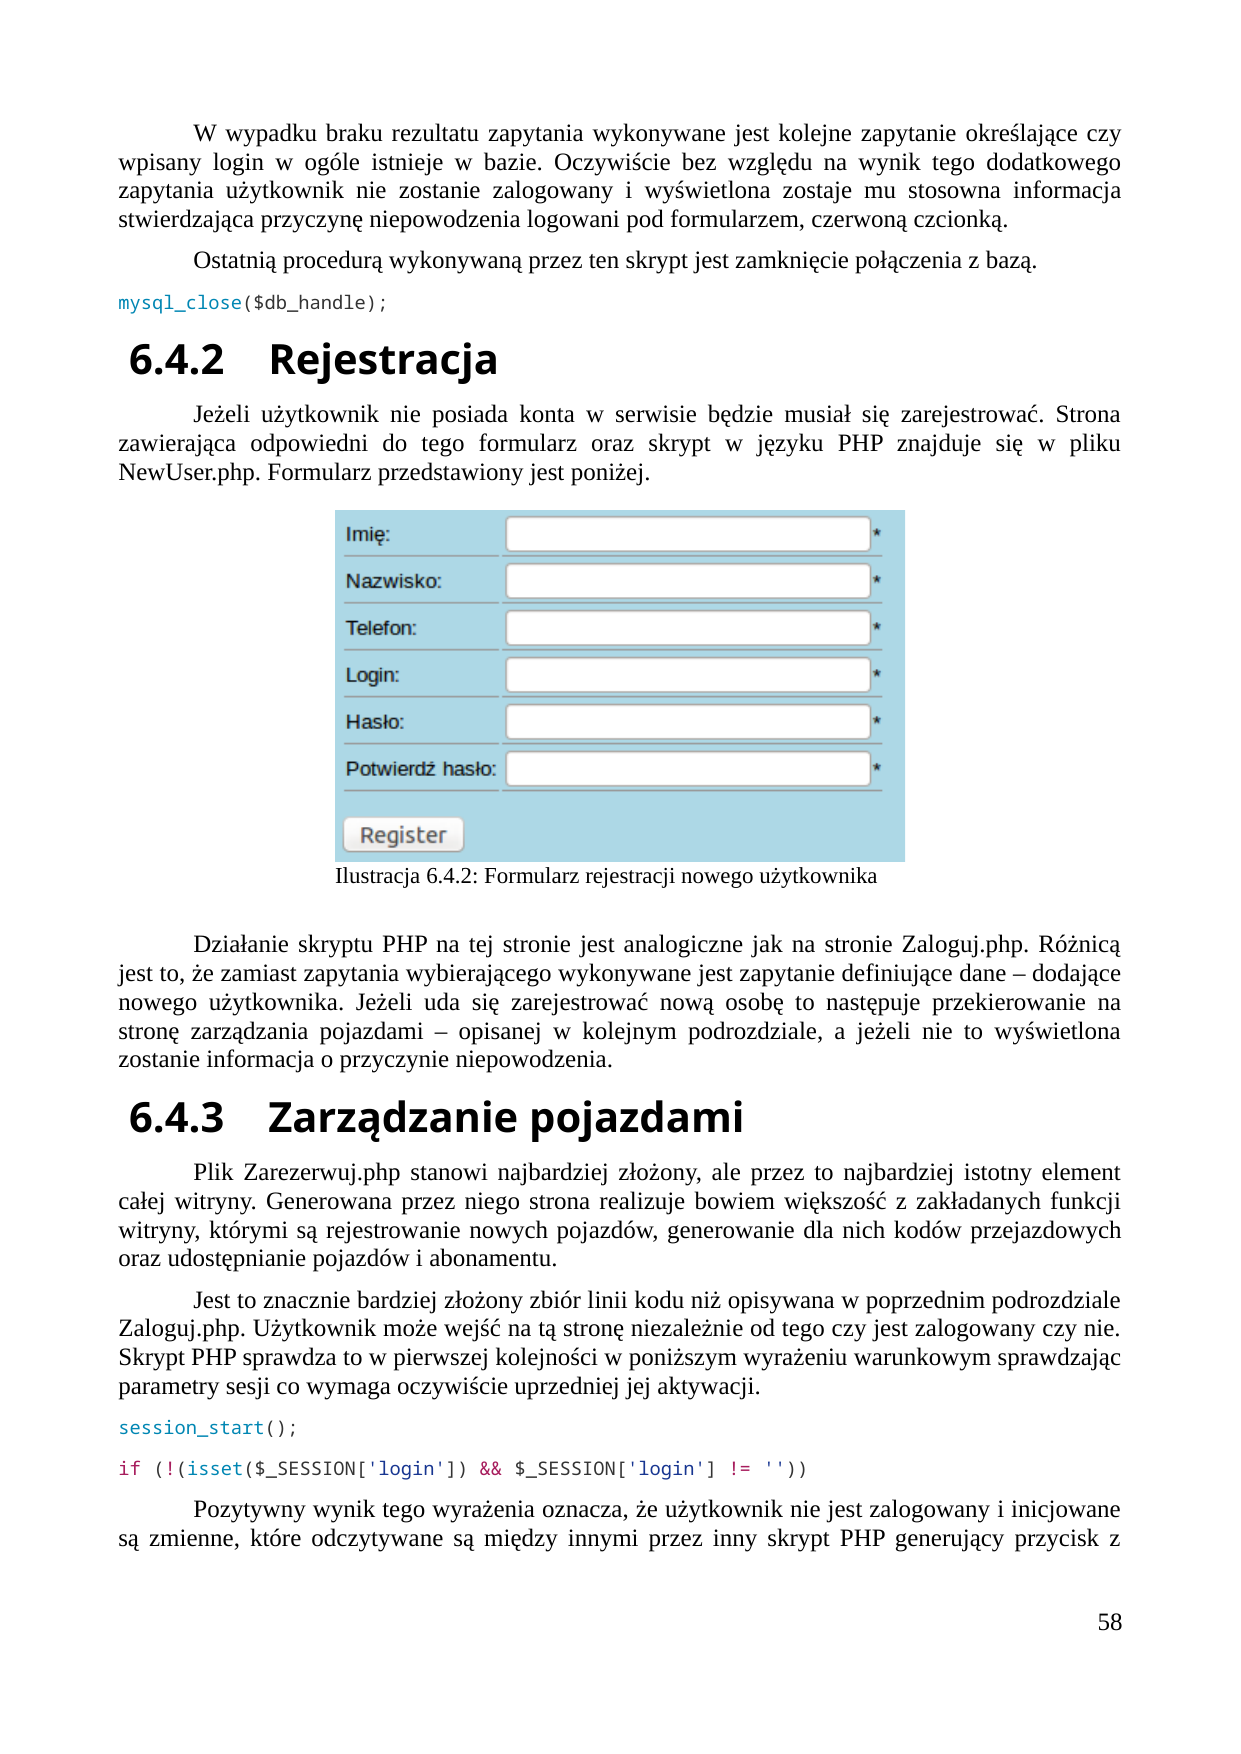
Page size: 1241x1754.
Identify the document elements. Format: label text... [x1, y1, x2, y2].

text Ilustracja 6.4.2: Formularz rejestracji nowego użytkownika [335, 862, 905, 888]
text Działanie skryptu PHP na tej stronie jest analogiczne jak na stronie Zaloguj.php. Różnicą jest to, że zamiast zapytania wybierającego wykonywane jest zapytanie definiujące dane – dodające nowego użytkownika. Jeżeli uda się zarejestrować nową osobę to następuje przekierowanie na stronę zarządzania pojazdami – opisanej w kolejnym podrozdziale, a jeżeli nie to wyświetlona zostanie informacja o przyczynie niepowodzenia. [118, 929, 1122, 1073]
text session_start(); [118, 1412, 1122, 1441]
text Plik Zarezerwuj.php stanowi najbardziej złożony, ale przez to najbardziej istotny element całej witryny. Generowana przez niego strona realizuje bowiem większość z zakładanych funkcji witryny, którymi są rejestrowanie nowych pojazdów, generowanie dla nich kodów przejazdowych oraz udostępnianie pojazdów i abonamentu. [118, 1157, 1122, 1272]
text if (!(isset($_SESSION['login']) && $_SESSION['login'] != '')) [118, 1453, 1122, 1482]
text Jeżeli użytkownik nie posiada konta w serwisie będzie musiał się zarejestrować. Strona zawierająca odpowiedni do tego formularz oraz skrypt w języku PHP znajduje się w pliku NewUser.php. Formularz przedstawiony jest poniżej. [118, 399, 1122, 485]
text Pozytywny wynik tego wyrażenia oznacza, że użytkownik nie jest zalogowany i inicjowane są zmienne, które odczytywane są między innymi przez inny skrypt PHP generujący przycisk z [118, 1494, 1122, 1552]
text W wypadku braku rezultatu zapytania wykonywane jest kolejne zapytanie określające czy wpisany login w ogóle istnieje w bazie. Oczywiście bez względu na wynik tego dodatkowego zapytania użytkownik nie zostanie zalogowany i wyświetlona zostaje mu stosowna informacja stwierdzająca przyczynę niepowodzenia logowani pod formularzem, czerwoną czcionką. [118, 118, 1122, 233]
picture [335, 510, 906, 862]
text mysql_close($db_handle); [118, 287, 1122, 315]
text Jest to znacznie bardziej złożony zbiór linii kodu niż opisywana w poprzednim podrozdziale Zaloguj.php. Użytkownik może wejść na tą stronę niezależnie od tego czy jest zalogowany czy nie. Skrypt PHP sprawdza to w pierwszej kolejności w poniższym wyrażeniu warunkowym sprawdzając parametry sesji co wymaga oczywiście uprzedniej jej aktywacji. [118, 1285, 1122, 1400]
subtitle Zarządzanie pojazdami [118, 1088, 1122, 1145]
text Ostatnią procedurą wykonywaną przez ten skrypt jest zamknięcie połączenia z bazą. [118, 246, 1122, 274]
subtitle Rejestracja [118, 330, 1122, 387]
